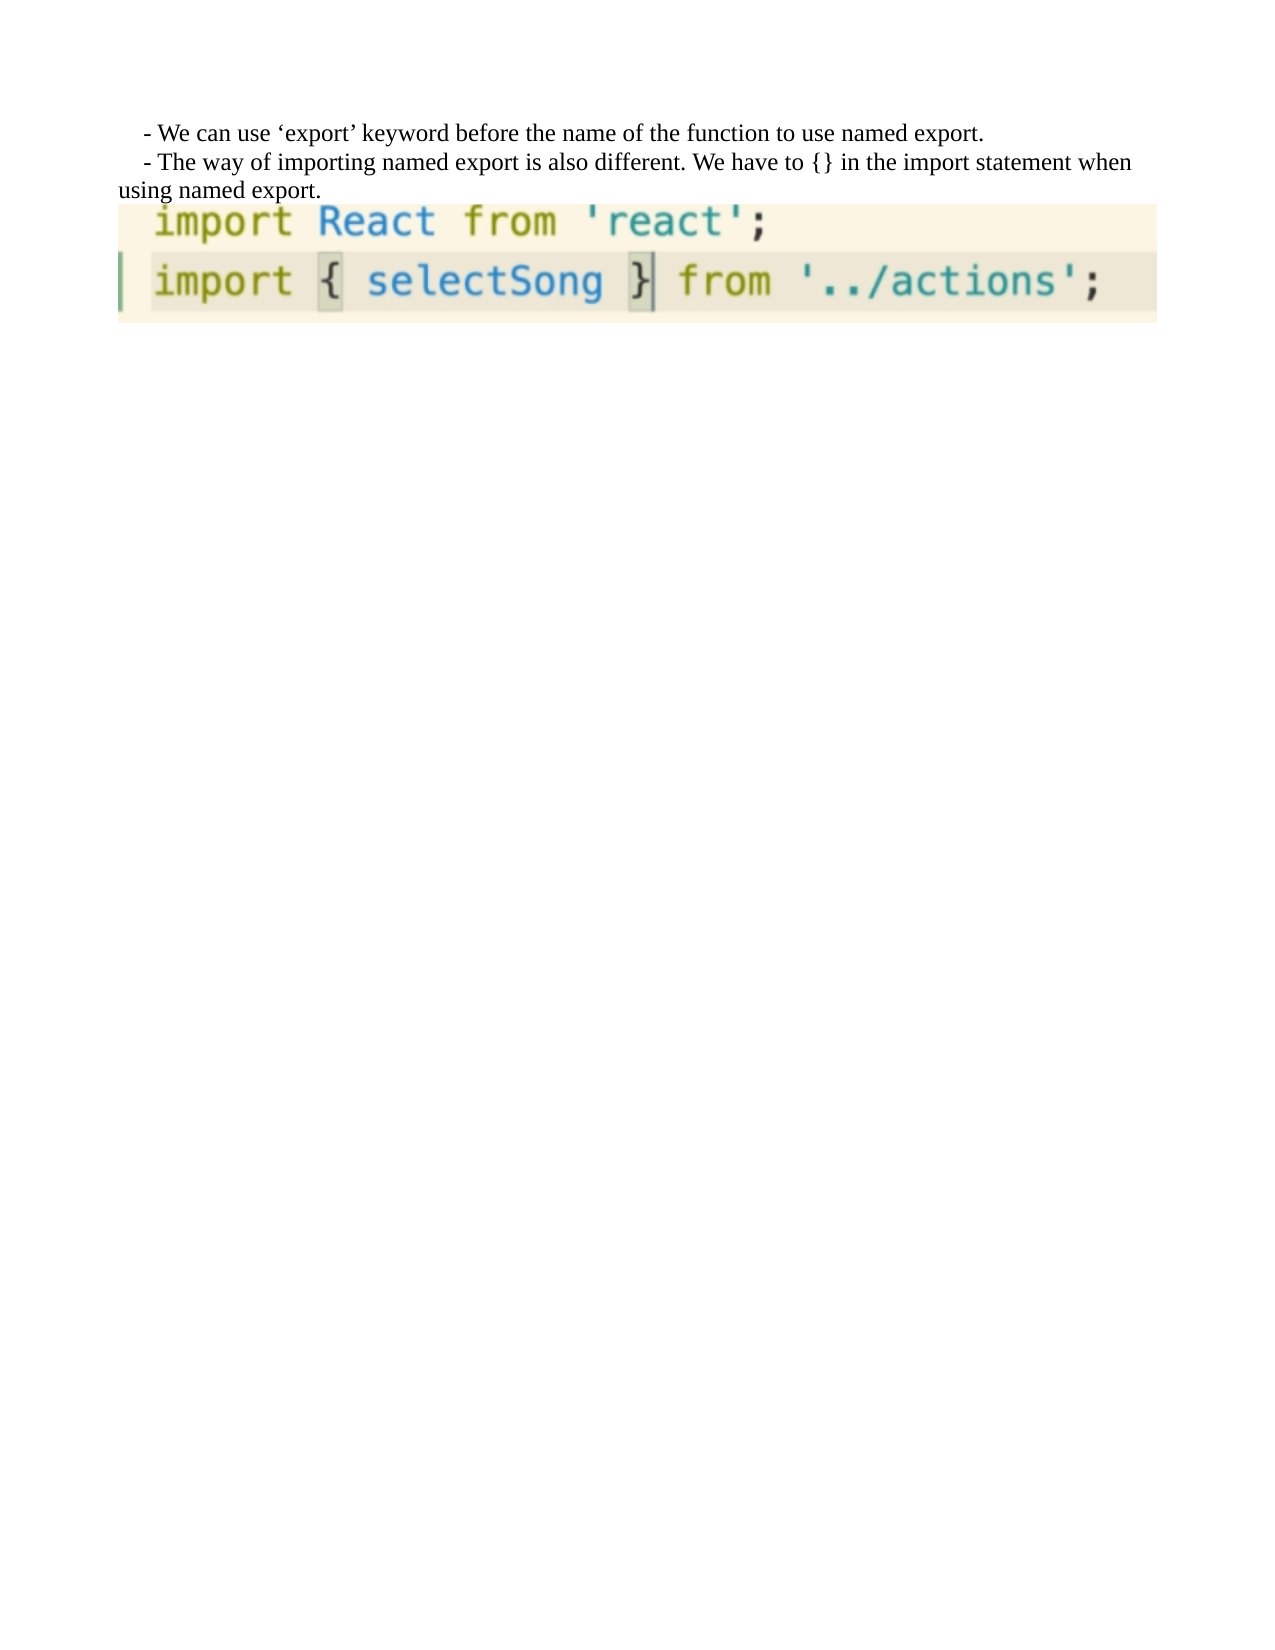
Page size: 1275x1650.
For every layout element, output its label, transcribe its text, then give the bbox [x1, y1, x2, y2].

text - The way of importing named export is also different. We have to {} in the import statement when using named export. [118, 147, 1157, 204]
text - We can use ‘export’ keyword before the name of the function to use named export. [118, 118, 1157, 147]
picture [118, 204, 1157, 323]
